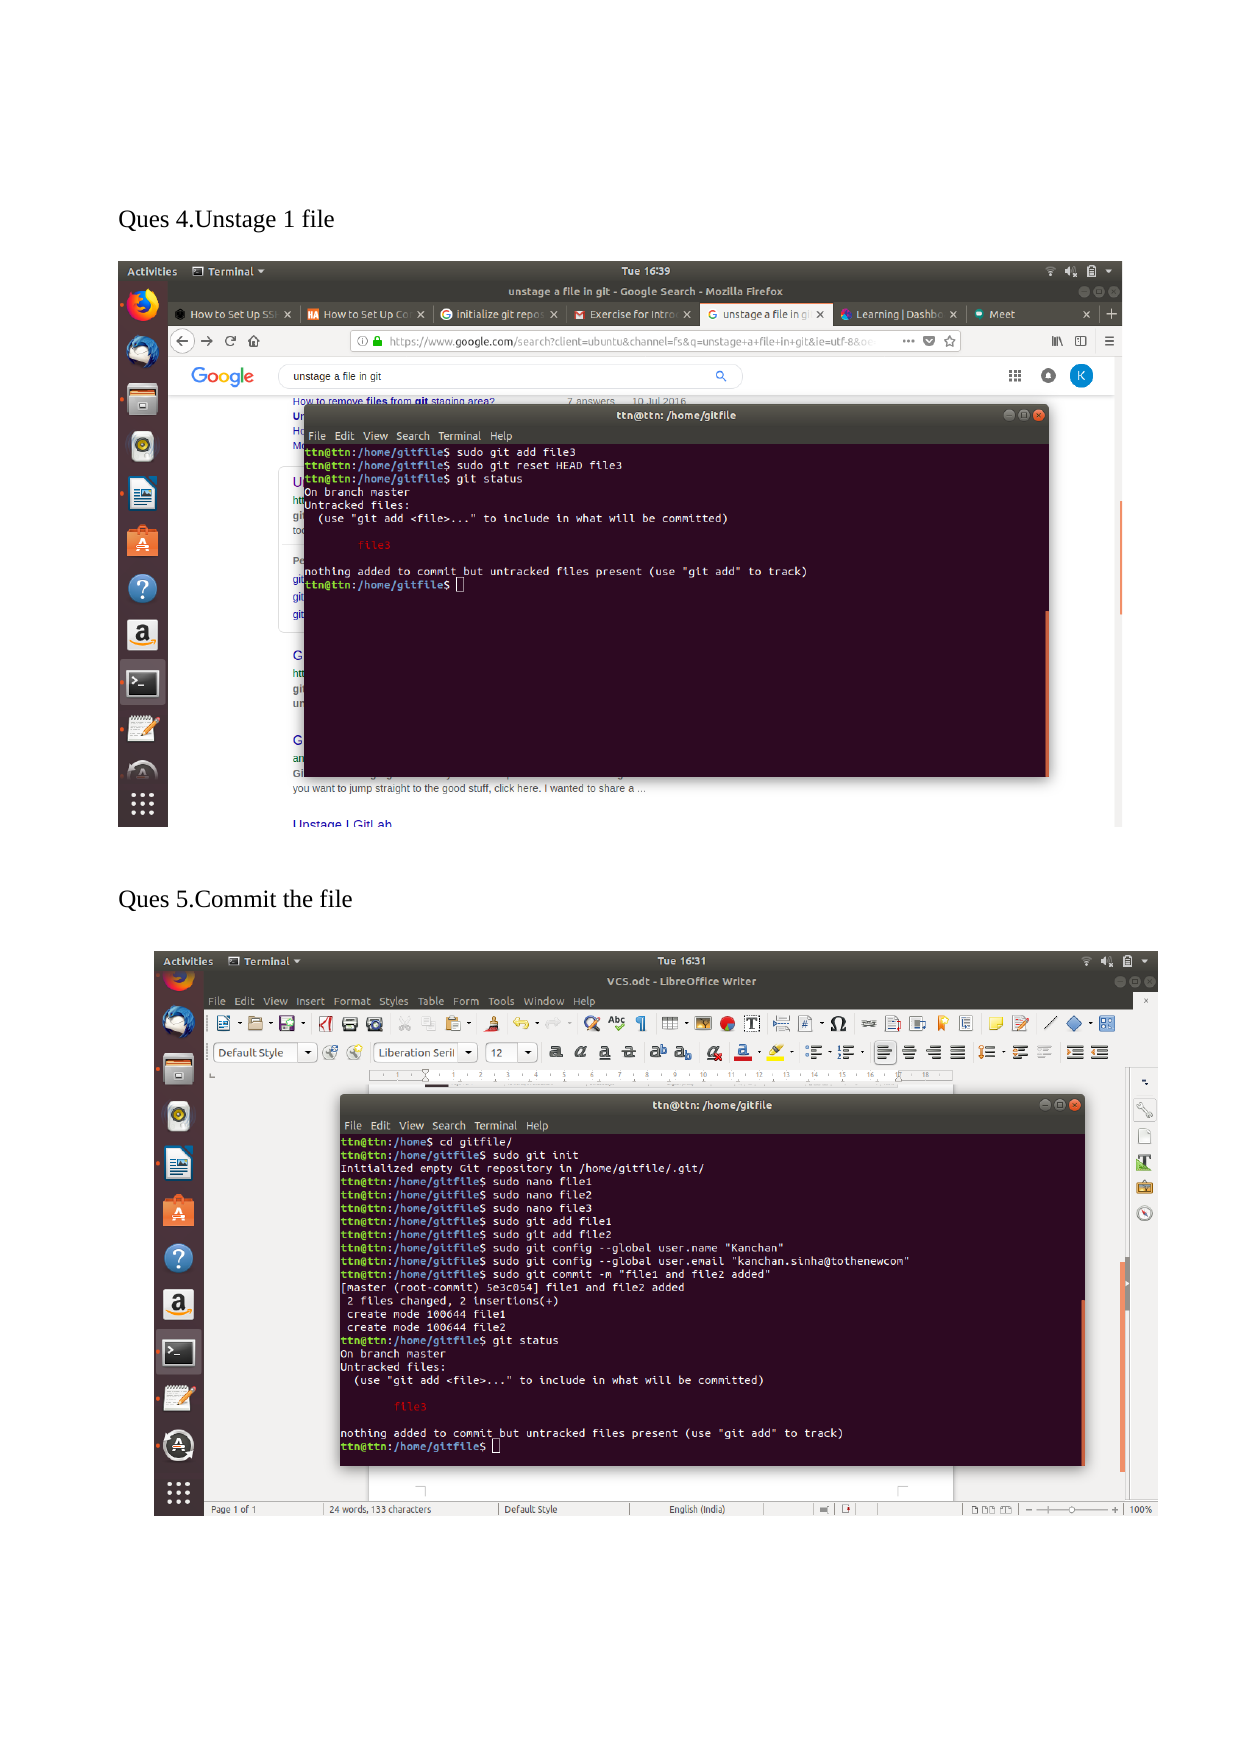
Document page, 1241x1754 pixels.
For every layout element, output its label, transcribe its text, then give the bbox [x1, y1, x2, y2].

text Ques 5.Commit the file [118, 884, 1122, 912]
picture [154, 951, 1158, 1516]
text Ques 4.Unstage 1 file [118, 204, 1122, 233]
picture [118, 261, 1123, 827]
